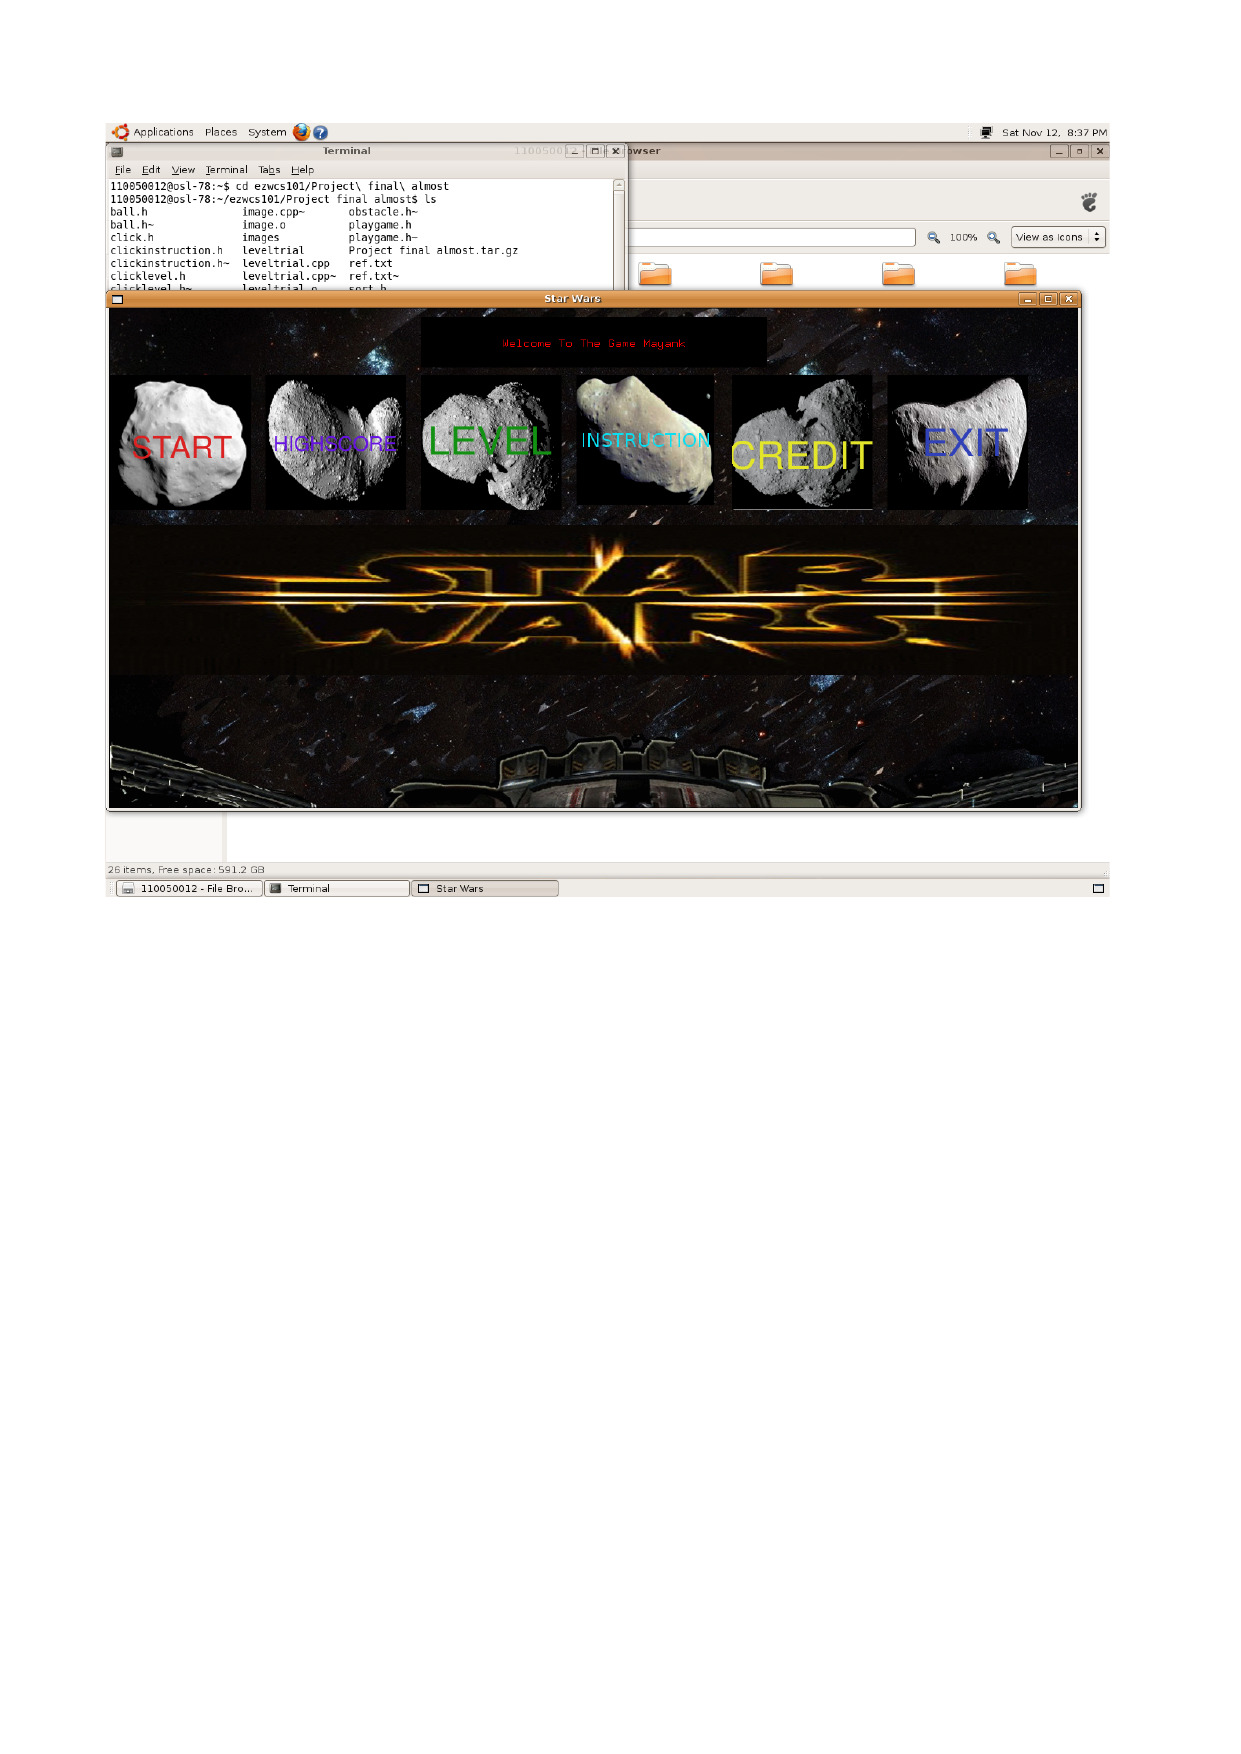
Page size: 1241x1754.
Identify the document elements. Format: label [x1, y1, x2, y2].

picture [105, 123, 1110, 897]
